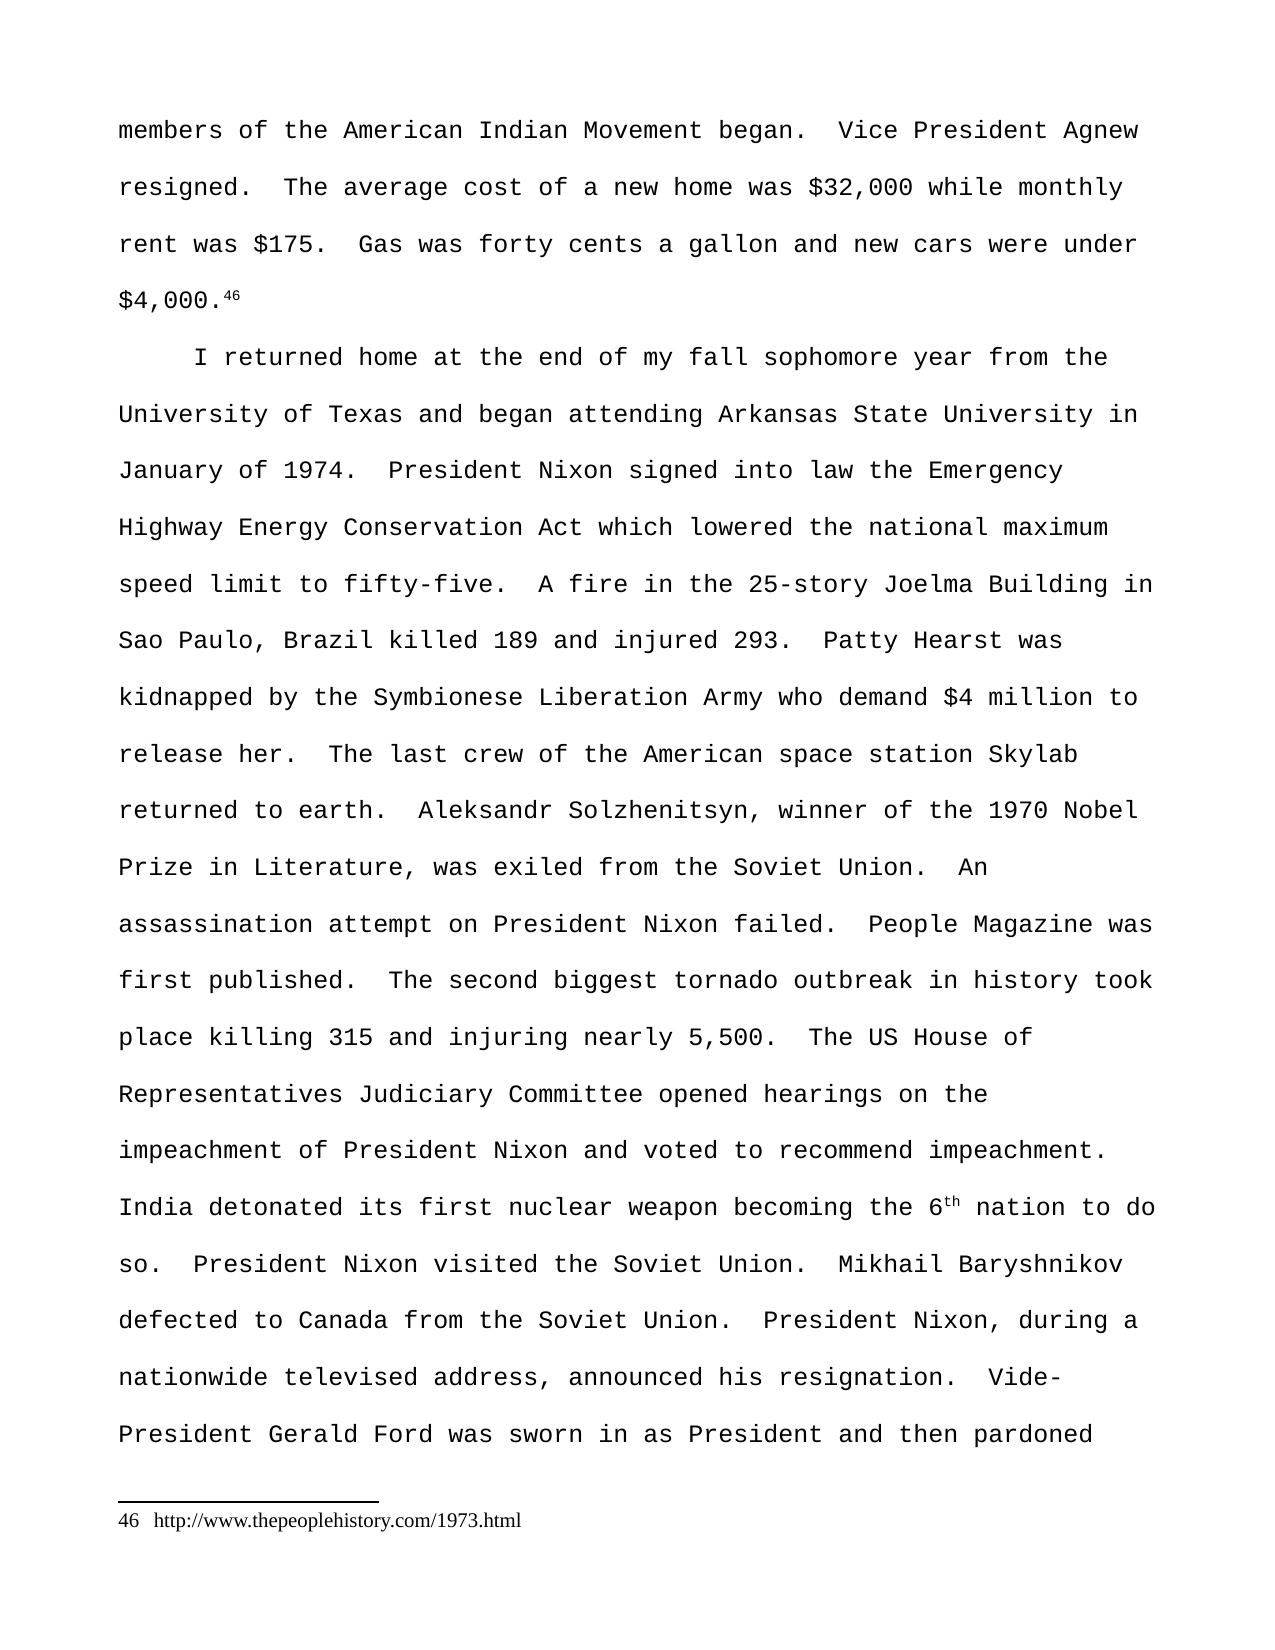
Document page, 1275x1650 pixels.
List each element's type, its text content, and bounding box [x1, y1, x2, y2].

text http://www.thepeoplehistory.com/1973.html [118, 1508, 1157, 1532]
text members of the American Indian Movement began. Vice President Agnew resigned. The average cost of a new home was $32,000 while monthly rent was $175. Gas was forty cents a gallon and new cars were under $4,000. [118, 118, 1157, 316]
text I returned home at the end of my fall sophomore year from the University of Texas and began attending Arkansas State University in January of 1974. President Nixon signed into law the Emergency Highway Energy Conservation Act which lowered the national maximum speed limit to fifty-five. A fire in the 25-story Joelma Building in Sao Paulo, Brazil killed 189 and injured 293. Patty Hearst was kidnapped by the Symbionese Liberation Army who demand $4 million to release her. The last crew of the American space station Skylab returned to earth. Aleksandr Solzhenitsyn, winner of the 1970 Nobel Prize in Literature, was exiled from the Soviet Union. An assassination attempt on President Nixon failed. People Magazine was first published. The second biggest tornado outbreak in history took place killing 315 and injuring nearly 5,500. The US House of Representatives Judiciary Committee opened hearings on the impeachment of President Nixon and voted to recommend impeachment. India detonated its first nuclear weapon becoming the 6th nation to do so. President Nixon visited the Soviet Union. Mikhail Baryshnikov defected to Canada from the Soviet Union. President Nixon, during a nationwide televised address, announced his resignation. Vide-President Gerald Ford was sworn in as President and then pardoned [118, 345, 1157, 1450]
